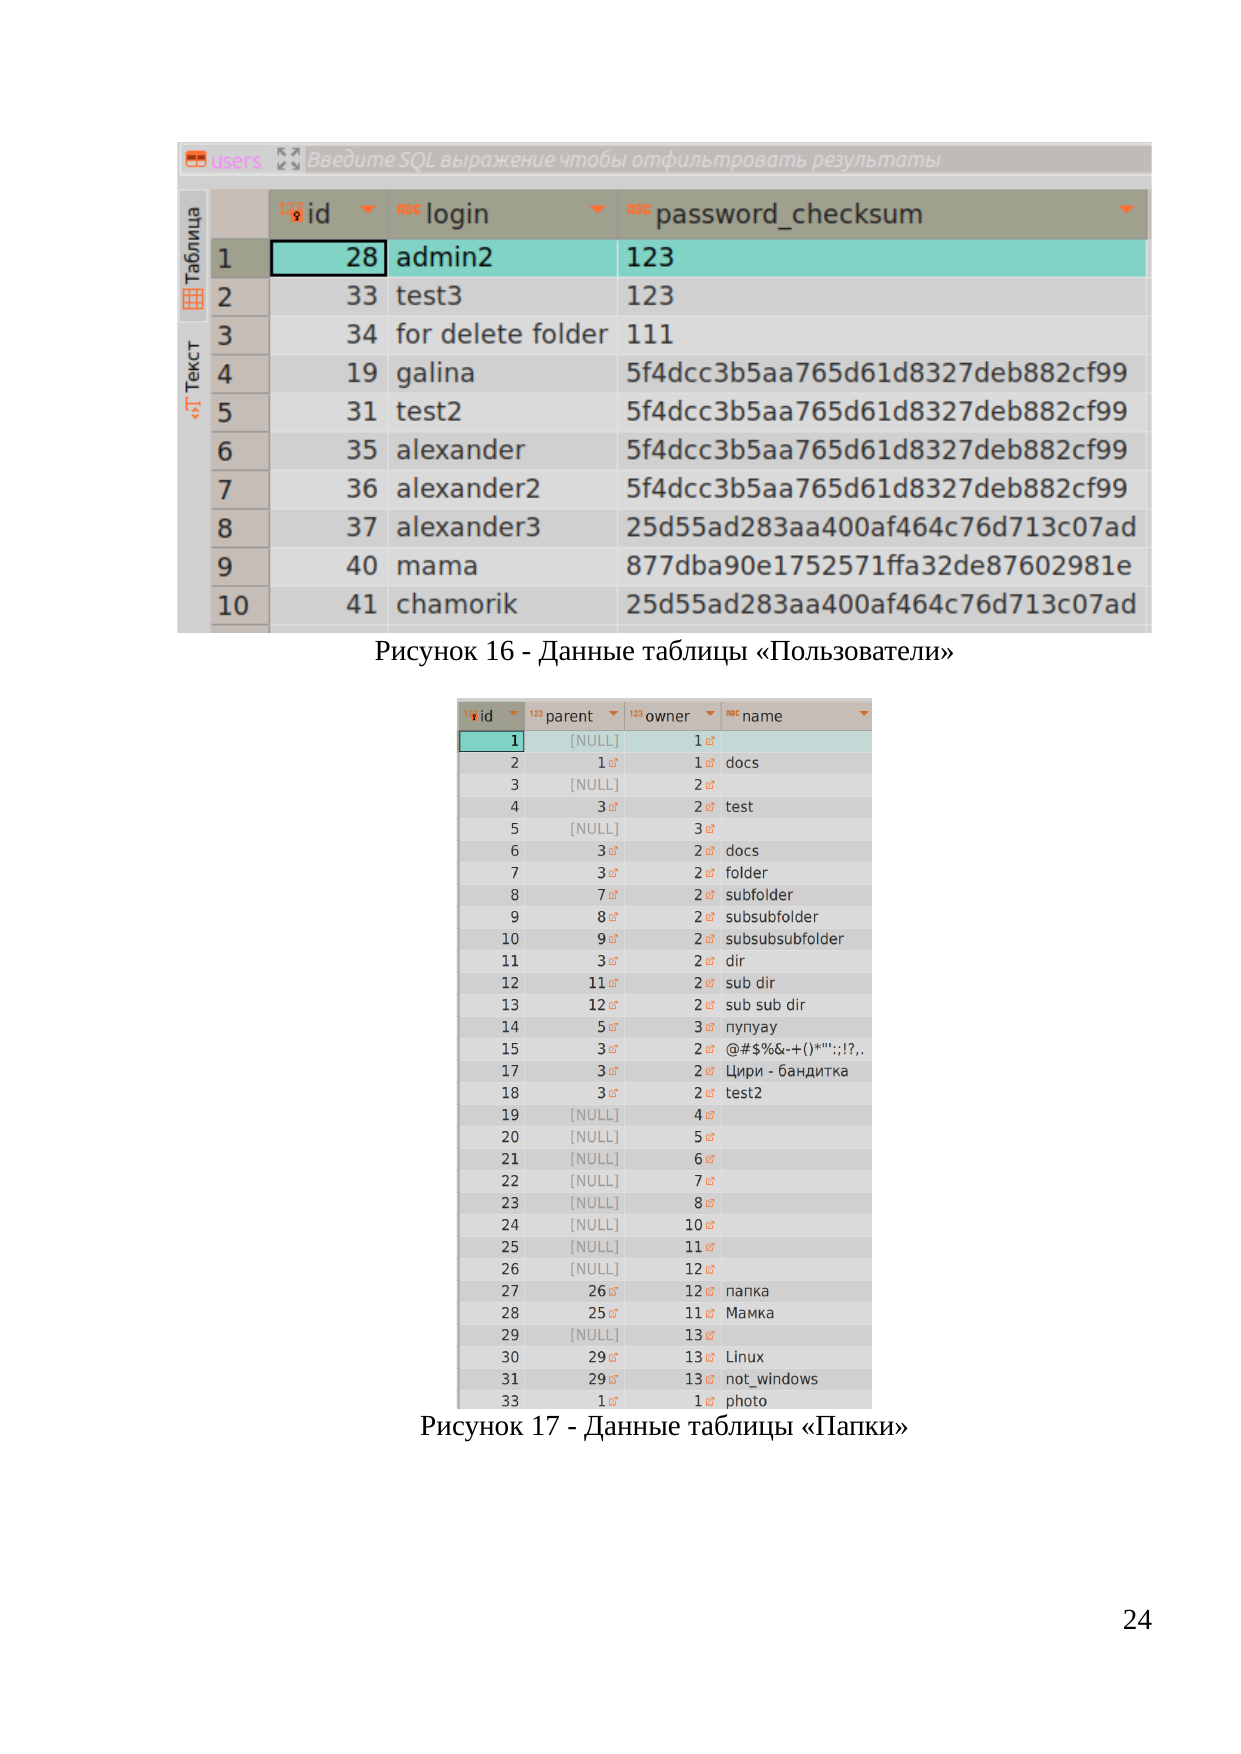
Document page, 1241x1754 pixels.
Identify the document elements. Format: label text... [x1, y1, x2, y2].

picture [177, 142, 1152, 633]
text Рисунок 17 - Данные таблицы «Папки» [295, 719, 1033, 1442]
text Рисунок 16 - Данные таблицы «Пользователи» [295, 633, 1033, 667]
picture [456, 698, 872, 1409]
